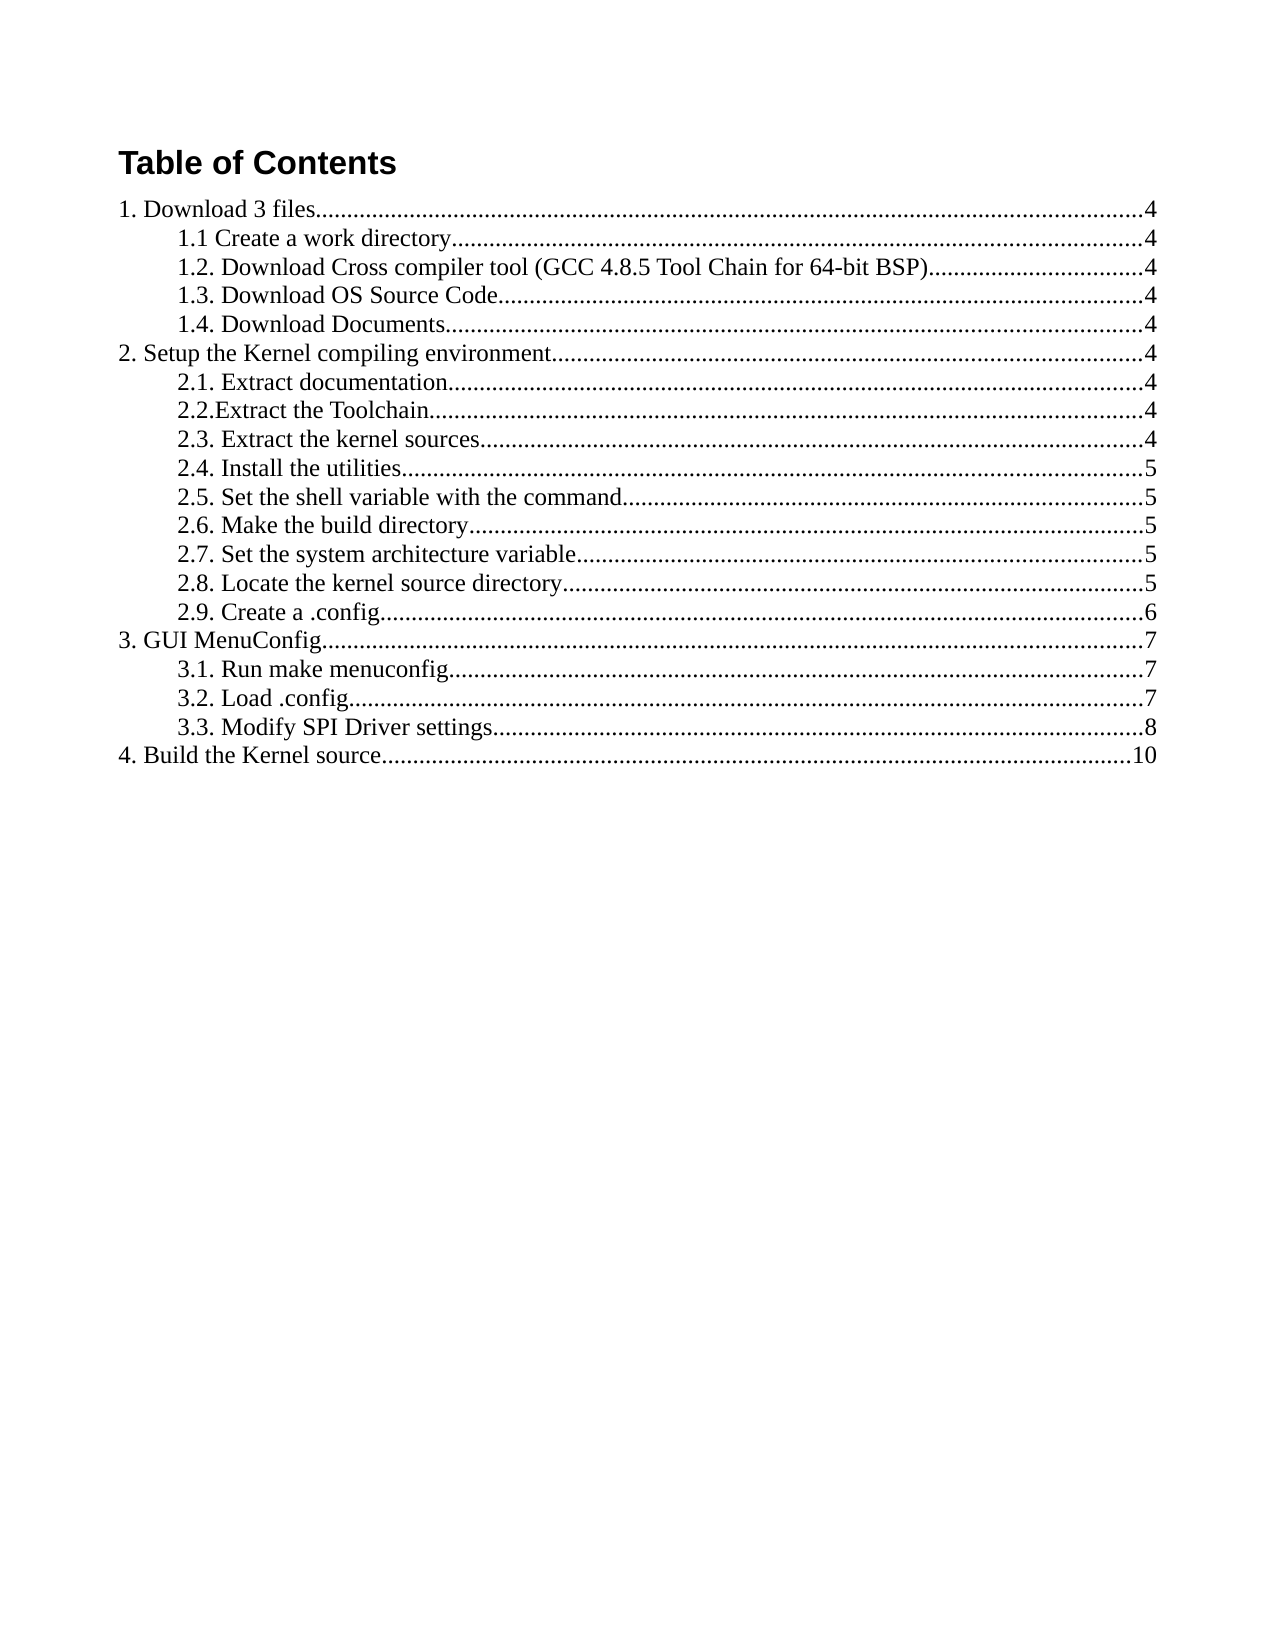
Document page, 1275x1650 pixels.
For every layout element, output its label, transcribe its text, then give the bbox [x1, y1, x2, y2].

text 1.3. Download OS Source Code 4 [177, 280, 1157, 309]
text 3. GUI MenuConfig 7 [118, 625, 1157, 654]
text 2.8. Locate the kernel source directory 5 [177, 568, 1157, 597]
text 3.2. Load .config 7 [177, 683, 1157, 712]
text 1.4. Download Documents 4 [177, 309, 1157, 338]
text 2.1. Extract documentation 4 [177, 367, 1157, 395]
text 1.2. Download Cross compiler tool (GCC 4.8.5 Tool Chain for 64-bit BSP) 4 [177, 252, 1157, 280]
text 3.3. Modify SPI Driver settings 8 [177, 712, 1157, 740]
text 1. Download 3 files 4 [118, 194, 1157, 223]
text 2.7. Set the system architecture variable 5 [177, 539, 1157, 568]
text 2.2.Extract the Toolchain 4 [177, 395, 1157, 424]
text 2.3. Extract the kernel sources 4 [177, 424, 1157, 453]
text 1.1 Create a work directory 4 [177, 223, 1157, 252]
text 2.6. Make the build directory 5 [177, 510, 1157, 539]
subtitle Table of Contents [118, 143, 1157, 182]
text 2.9. Create a .config 6 [177, 597, 1157, 625]
text 2. Setup the Kernel compiling environment 4 [118, 338, 1157, 367]
text 2.4. Install the utilities 5 [177, 453, 1157, 482]
text 3.1. Run make menuconfig 7 [177, 654, 1157, 683]
text 2.5. Set the shell variable with the command 5 [177, 482, 1157, 510]
text 4. Build the Kernel source 10 [118, 740, 1157, 769]
